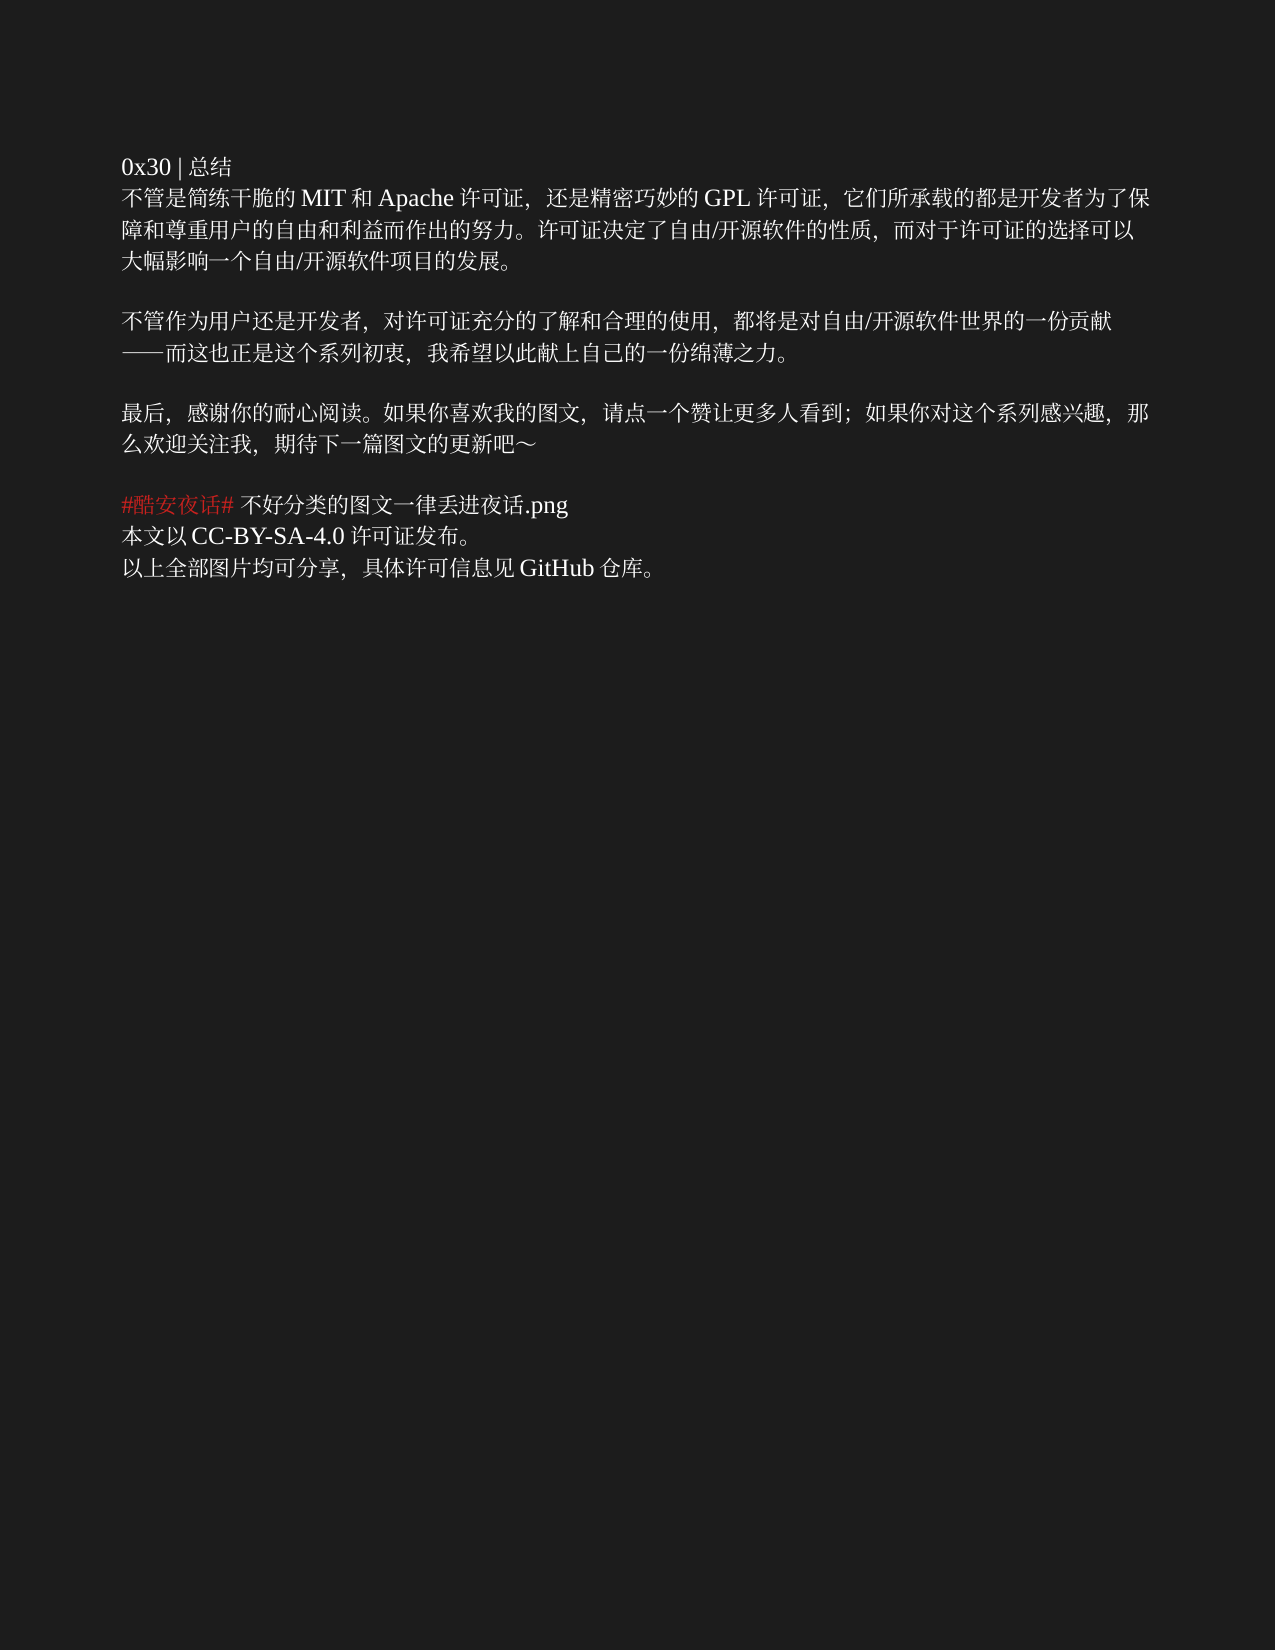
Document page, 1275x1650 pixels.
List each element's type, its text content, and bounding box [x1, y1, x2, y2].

text #酷安夜话# 不好分类的图文一律丢进夜话.png [121, 488, 1154, 519]
text 最后，感谢你的耐心阅读。如果你喜欢我的图文，请点一个赞让更多人看到；如果你对这个系列感兴趣，那么欢迎关注我，期待下一篇图文的更新吧～ [121, 396, 1154, 459]
text 不管作为用户还是开发者，对许可证充分的了解和合理的使用，都将是对自由/开源软件世界的一份贡献——而这也正是这个系列初衷，我希望以此献上自己的一份绵薄之力。 [121, 304, 1154, 367]
text 不管是简练干脆的MIT和Apache许可证，还是精密巧妙的GPL许可证，它们所承载的都是开发者为了保障和尊重用户的自由和利益而作出的努力。许可证决定了自由/开源软件的性质，而对于许可证的选择可以大幅影响一个自由/开源软件项目的发展。 [121, 181, 1154, 276]
text 0x30 | 总结 [121, 150, 1154, 181]
text 本文以CC-BY-SA-4.0许可证发布。 [121, 519, 1154, 551]
text 以上全部图片均可分享，具体许可信息见GitHub仓库。 [121, 551, 1154, 582]
